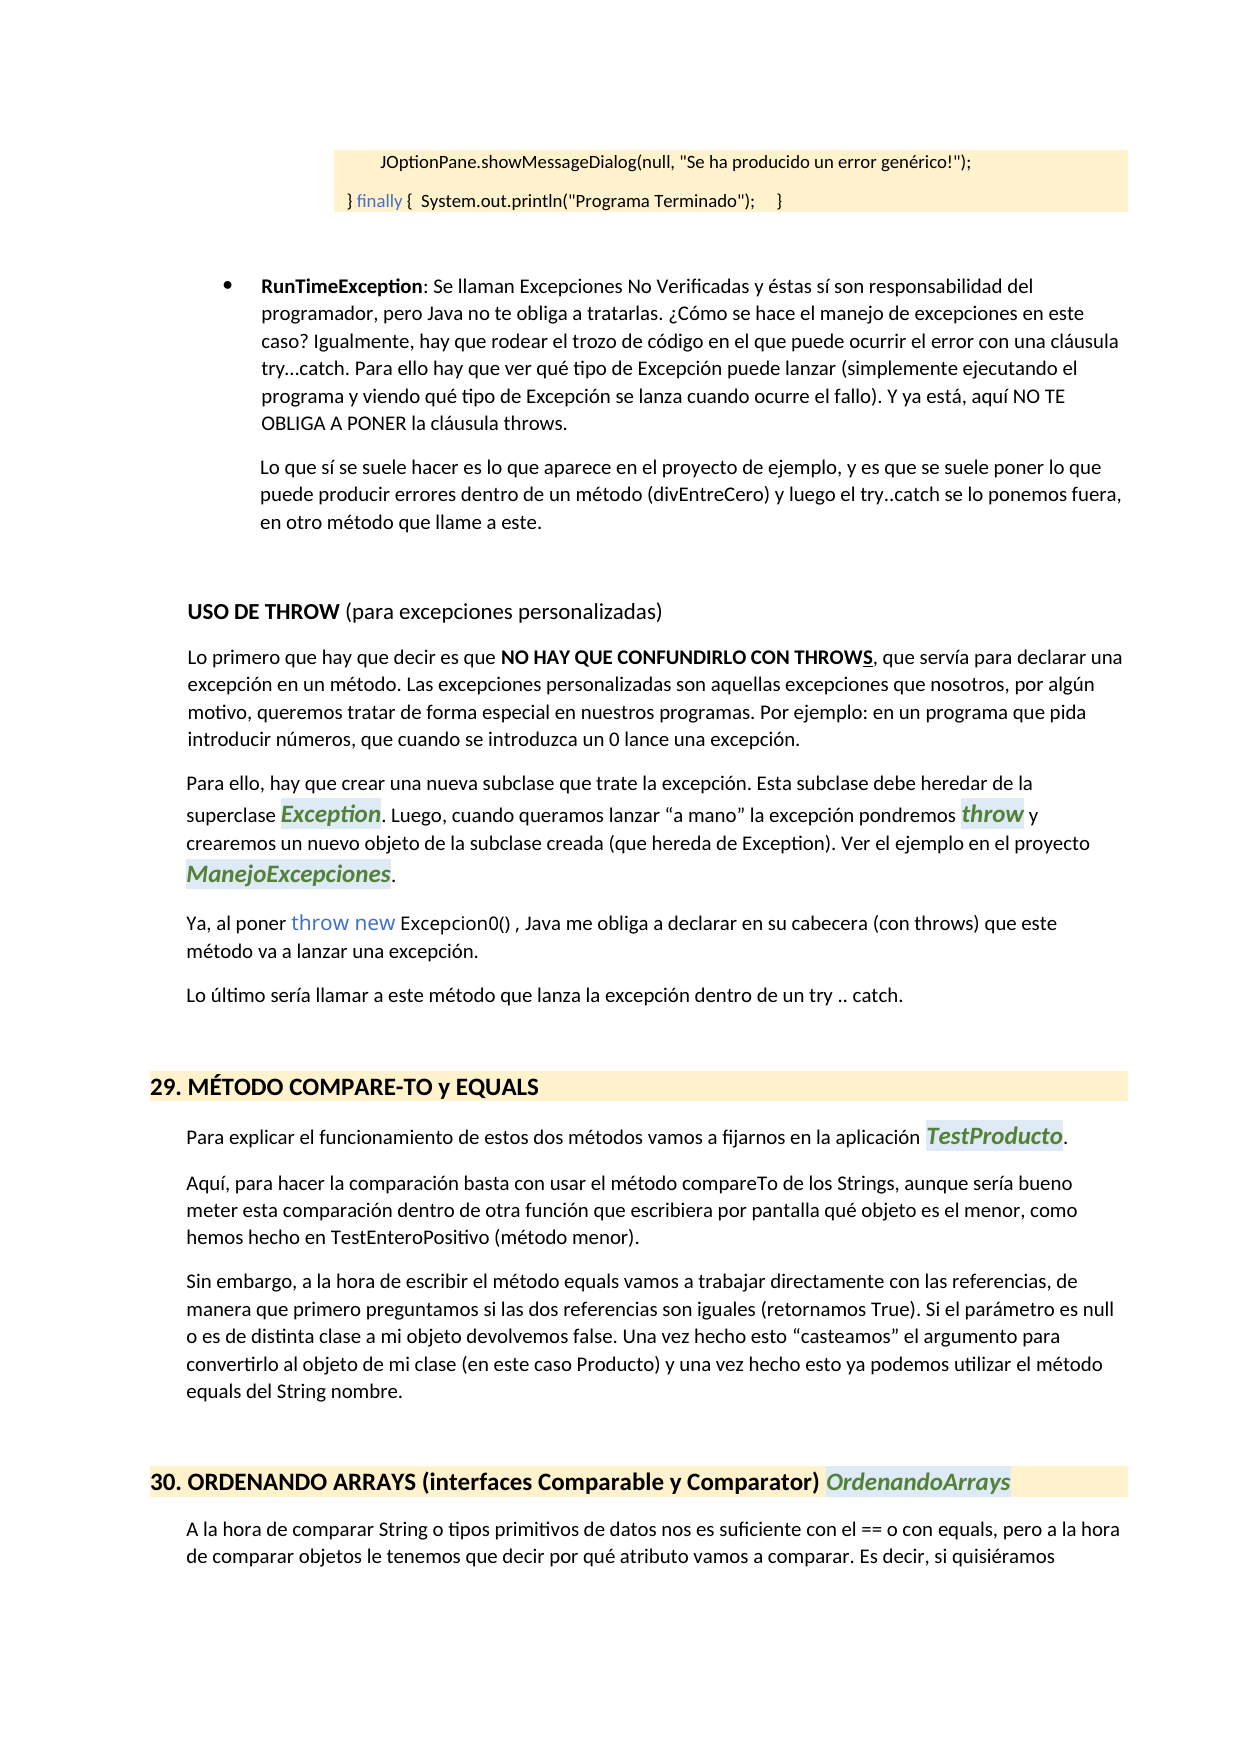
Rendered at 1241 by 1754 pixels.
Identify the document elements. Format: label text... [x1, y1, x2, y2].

text JOptionPane.showMessageDialog(null, "Se ha producido un error genérico!"); [334, 150, 1128, 173]
list RunTimeException: Se llaman Excepciones No Verificadas y éstas sí son responsabilidad del programador, pero Java no te obliga a tratarlas. ¿Cómo se hace el manejo de excepciones en este caso? Igualmente, hay que rodear el trozo de código en el que puede ocurrir el error con una cláusula try…catch. Para ello hay que ver qué tipo de Excepción puede lanzar (simplemente ejecutando el programa y viendo qué tipo de Excepción se lanza cuando ocurre el fallo). Y ya está, aquí NO TE OBLIGA A PONER la cláusula throws. [224, 273, 1128, 436]
text Lo último sería llamar a este método que lanza la excepción dentro de un try .. catch. [186, 982, 1128, 1008]
text Ya, al poner throw new Excepcion0() , Java me obliga a declarar en su cabecera (con throws) que este método va a lanzar una excepción. [186, 908, 1128, 964]
list ORDENANDO ARRAYS (interfaces Comparable y Comparator) OrdenandoArrays [150, 1466, 1128, 1497]
text Aquí, para hacer la comparación basta con usar el método compareTo de los Strings, aunque sería bueno meter esta comparación dentro de otra función que escribiera por pantalla qué objeto es el menor, como hemos hecho en TestEnteroPositivo (método menor). [186, 1170, 1128, 1250]
text Lo que sí se suele hacer es lo que aparece en el proyecto de ejemplo, y es que se suele poner lo que puede producir errores dentro de un método (divEntreCero) y luego el try..catch se lo ponemos fuera, en otro método que llame a este. [260, 454, 1128, 534]
text Lo primero que hay que decir es que NO HAY QUE CONFUNDIRLO CON THROWS, que servía para declarar una excepción en un método. Las excepciones personalizadas son aquellas excepciones que nosotros, por algún motivo, queremos tratar de forma especial en nuestros programas. Por ejemplo: en un programa que pida introducir números, que cuando se introduzca un 0 lance una excepción. [187, 644, 1128, 752]
text Para explicar el funcionamiento de estos dos métodos vamos a fijarnos en la aplicación TestProducto. [186, 1120, 1128, 1151]
text } finally { System.out.println("Programa Terminado"); } [334, 189, 1128, 212]
list MÉTODO COMPARE-TO y EQUALS [150, 1071, 1128, 1101]
text USO DE THROW (para excepciones personalizadas) [187, 597, 1128, 625]
text A la hora de comparar String o tipos primitivos de datos nos es suficiente con el == o con equals, pero a la hora de comparar objetos le tenemos que decir por qué atributo vamos a comparar. Es decir, si quisiéramos [186, 1516, 1128, 1569]
text Para ello, hay que crear una nueva subclase que trate la excepción. Esta subclase debe heredar de la superclase Exception. Luego, cuando queramos lanzar “a mano” la excepción pondremos throw y crearemos un nuevo objeto de la subclase creada (que hereda de Exception). Ver el ejemplo en el proyecto ManejoExcepciones. [186, 770, 1128, 889]
text Sin embargo, a la hora de escribir el método equals vamos a trabajar directamente con las referencias, de manera que primero preguntamos si las dos referencias son iguales (retornamos True). Si el parámetro es null o es de distinta clase a mi objeto devolvemos false. Una vez hecho esto “casteamos” el argumento para convertirlo al objeto de mi clase (en este caso Producto) y una vez hecho esto ya podemos utilizar el método equals del String nombre. [186, 1269, 1128, 1404]
